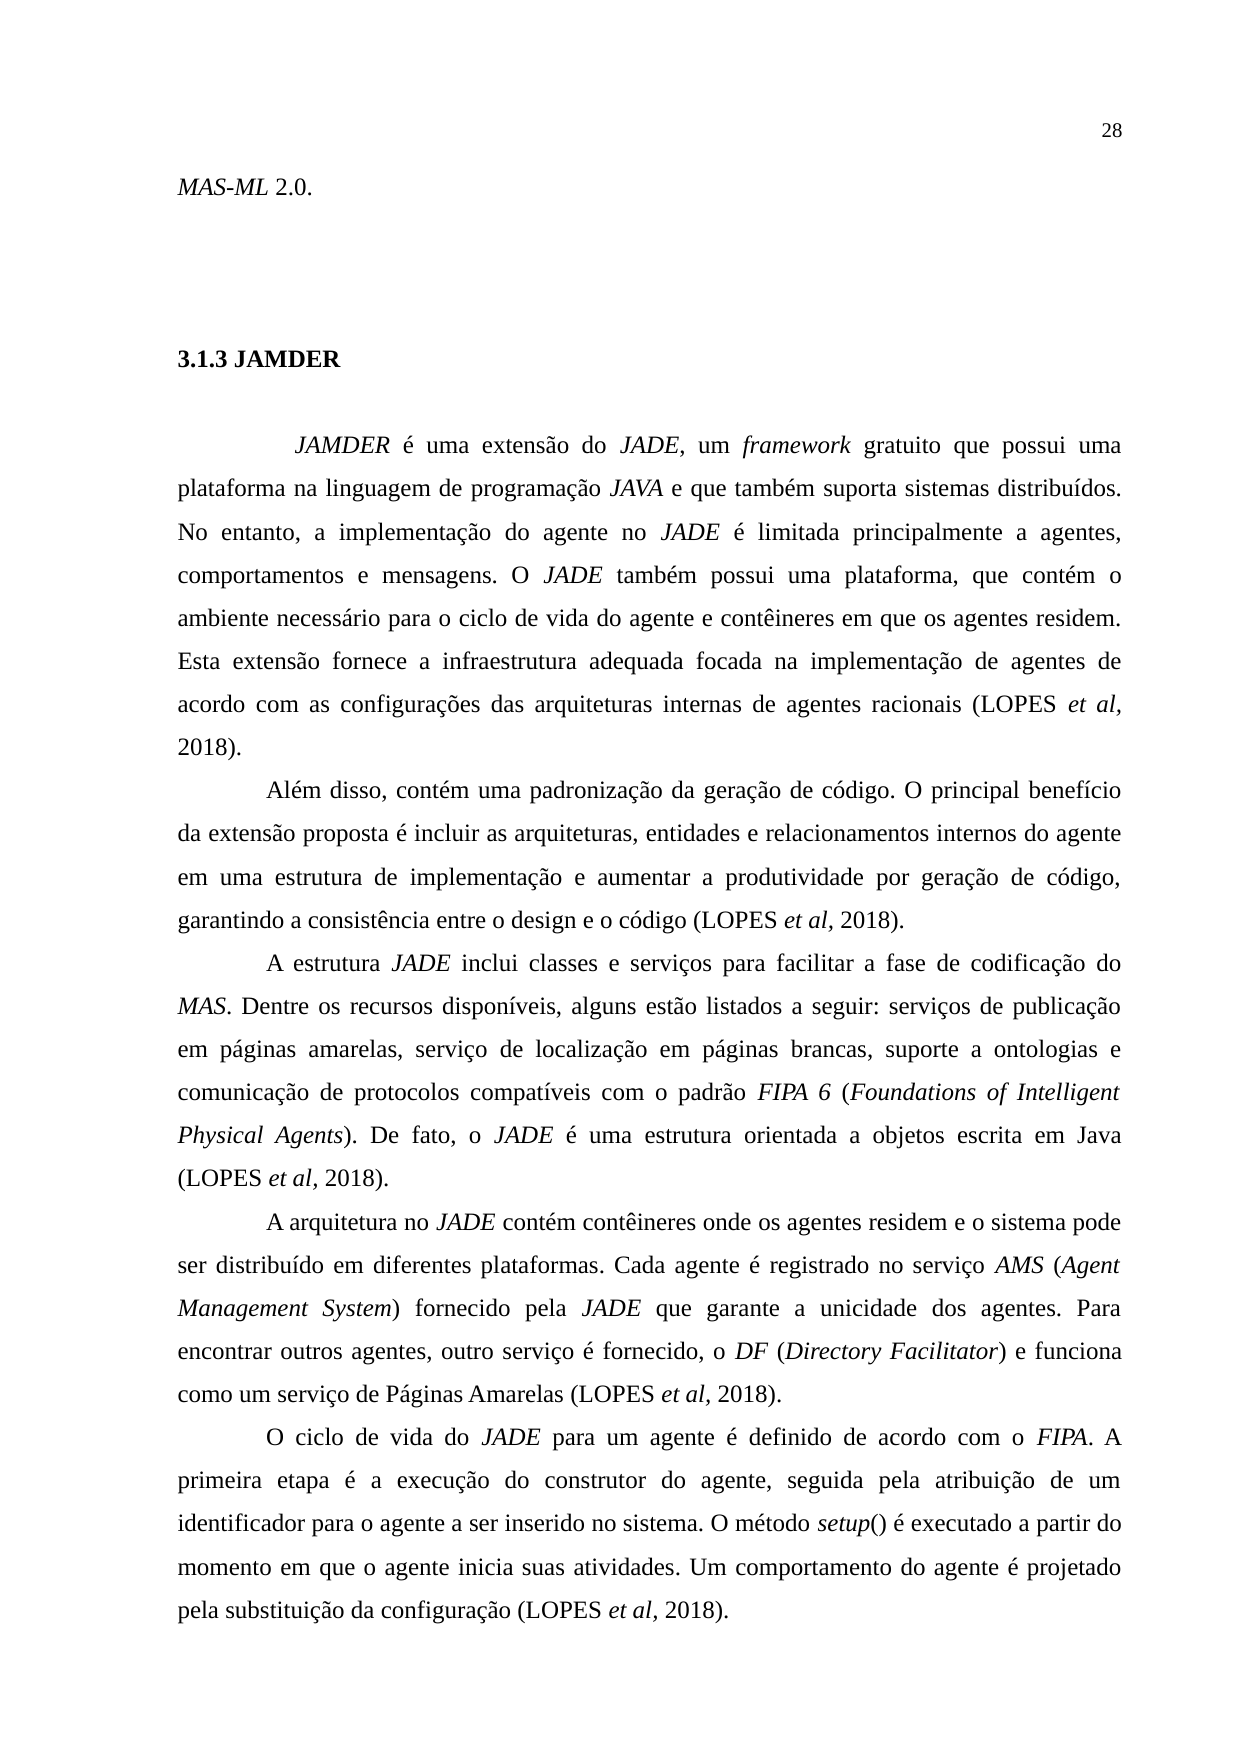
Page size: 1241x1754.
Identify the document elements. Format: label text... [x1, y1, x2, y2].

text A estrutura JADE inclui classes e serviços para facilitar a fase de codificação do MAS. Dentre os recursos disponíveis, alguns estão listados a seguir: serviços de publicação em páginas amarelas, serviço de localização em páginas brancas, suporte a ontologias e comunicação de protocolos compatíveis com o padrão FIPA 6 (Foundations of Intelligent Physical Agents). De fato, o JADE é uma estrutura orientada a objetos escrita em Java (LOPES et al, 2018). [177, 948, 1122, 1192]
text JAMDER é uma extensão do JADE, um framework gratuito que possui uma plataforma na linguagem de programação JAVA e que também suporta sistemas distribuídos. No entanto, a implementação do agente no JADE é limitada principalmente a agentes, comportamentos e mensagens. O JADE também possui uma plataforma, que contém o ambiente necessário para o ciclo de vida do agente e contêineres em que os agentes residem. Esta extensão fornece a infraestrutura adequada focada na implementação de agentes de acordo com as configurações das arquiteturas internas de agentes racionais (LOPES et al, 2018). [177, 430, 1122, 761]
text Além disso, contém uma padronização da geração de código. O principal benefício da extensão proposta é incluir as arquiteturas, entidades e relacionamentos internos do agente em uma estrutura de implementação e aumentar a produtividade por geração de código, garantindo a consistência entre o design e o código (LOPES et al, 2018). [177, 775, 1122, 933]
text A arquitetura no JADE contém contêineres onde os agentes residem e o sistema pode ser distribuído em diferentes plataformas. Cada agente é registrado no serviço AMS (Agent Management System) fornecido pela JADE que garante a unicidade dos agentes. Para encontrar outros agentes, outro serviço é fornecido, o DF (Directory Facilitator) e funciona como um serviço de Páginas Amarelas (LOPES et al, 2018). [177, 1207, 1122, 1408]
text MAS-ML 2.0. [177, 172, 1122, 200]
text O ciclo de vida do JADE para um agente é definido de acordo com o FIPA. A primeira etapa é a execução do construtor do agente, seguida pela atribuição de um identificador para o agente a ser inserido no sistema. O método setup() é executado a partir do momento em que o agente inicia suas atividades. Um comportamento do agente é projetado pela substituição da configuração (LOPES et al, 2018). [177, 1422, 1122, 1623]
text 3.1.3 JAMDER [177, 344, 1122, 373]
